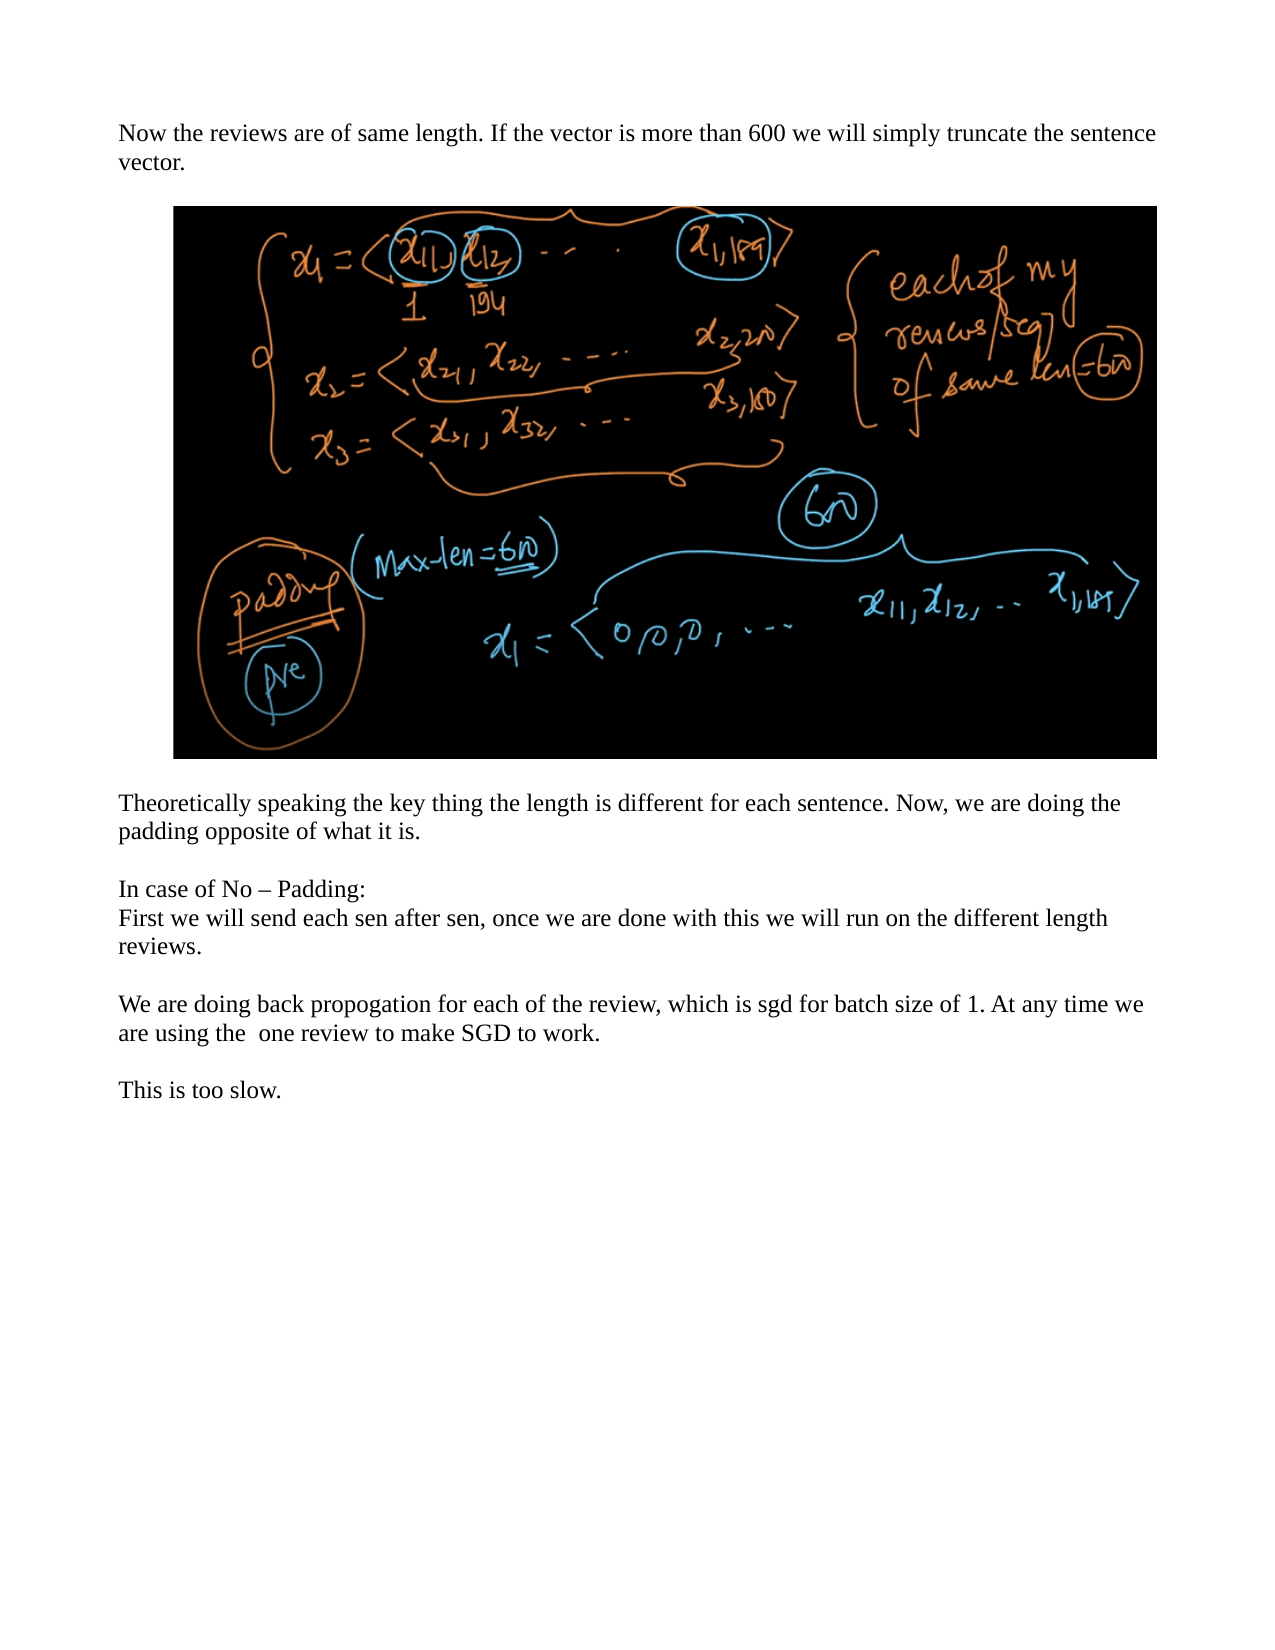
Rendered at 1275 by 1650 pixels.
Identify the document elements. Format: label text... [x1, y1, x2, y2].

text First we will send each sen after sen, once we are done with this we will run on the different length reviews. [118, 903, 1157, 960]
text Now the reviews are of same length. If the vector is more than 600 we will simply truncate the sentence vector. [118, 118, 1157, 176]
text Theoretically speaking the key thing the length is different for each sentence. Now, we are doing the padding opposite of what it is. [118, 788, 1157, 845]
text In case of No – Padding: [118, 874, 1157, 903]
text We are doing back propogation for each of the review, which is sgd for batch size of 1. At any time we are using the one review to make SGD to work. [118, 989, 1157, 1046]
picture [173, 206, 1157, 759]
text This is too slow. [118, 1075, 1157, 1104]
